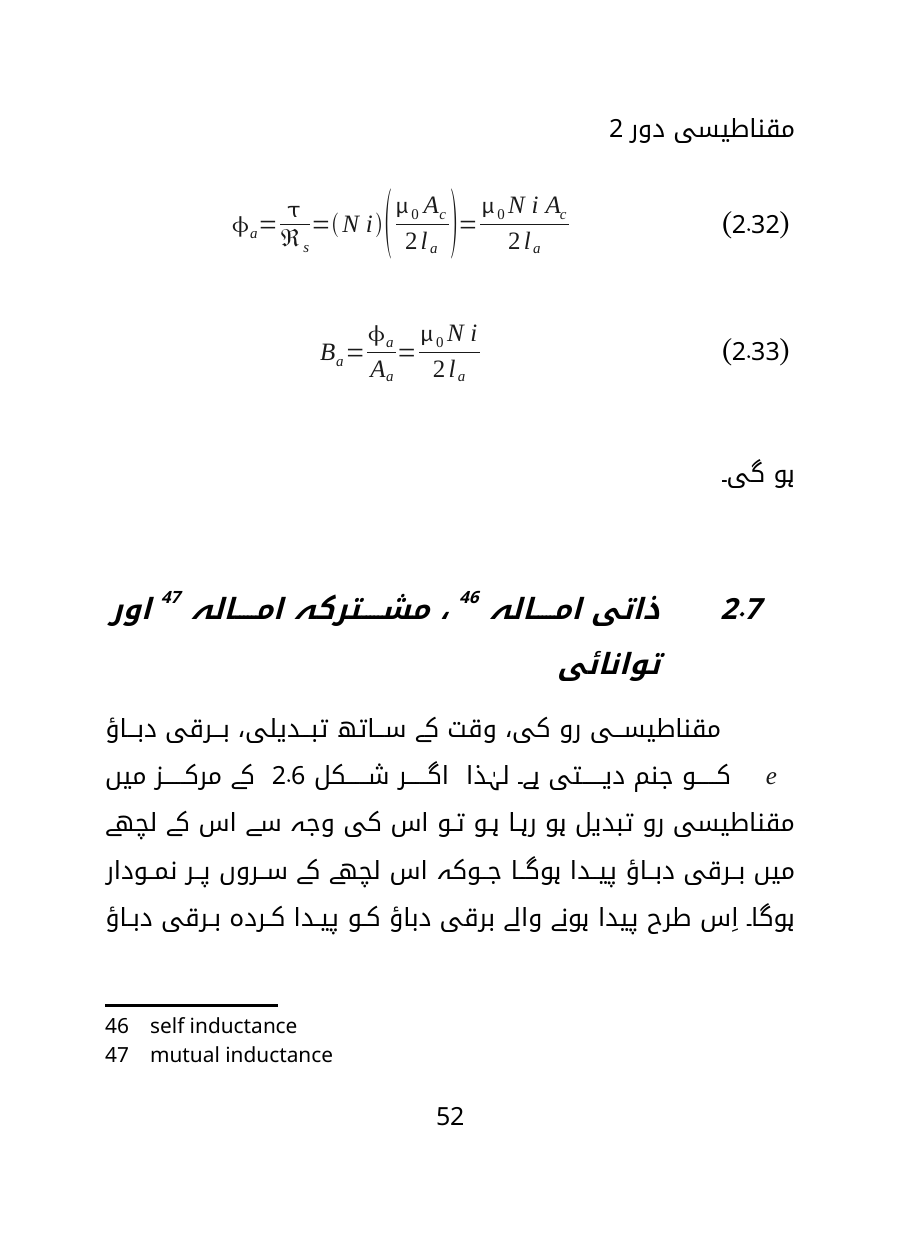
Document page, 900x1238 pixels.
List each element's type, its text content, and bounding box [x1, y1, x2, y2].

subtitle ذاتی امالہ ، مشترکہ امالہ اور توانائی [105, 582, 720, 692]
list self inductance [105, 1012, 795, 1040]
table_header [105, 314, 686, 404]
table_header [105, 183, 688, 279]
text مقناطیسی رو کی، وقت کے ساتھ تبدیلی، برقی دباؤ کو جنم دیتی ہے۔ لہٰذا اگر شکل 2.6 کے مرکز میں مقناطیسی رو تبدیل ہو رہا ہو تو اس کی وجہ سے اس کے لچھے میں برقی دباؤ پیدا ہوگا جوکہ اس لچھے کے سروں پر نمودار ہوگا۔ اِس طرح پیدا ہونے والے برقی دباؤ کو پیدا کردہ برقی دباؤ کہتے ہیں۔ فیراڈے کے قانون کے تحت [105, 705, 795, 942]
text ہو گی۔ [105, 450, 795, 498]
table_header (2.33) [686, 314, 795, 404]
list mutual inductance [105, 1040, 795, 1068]
table_header (2.32) [688, 183, 795, 279]
